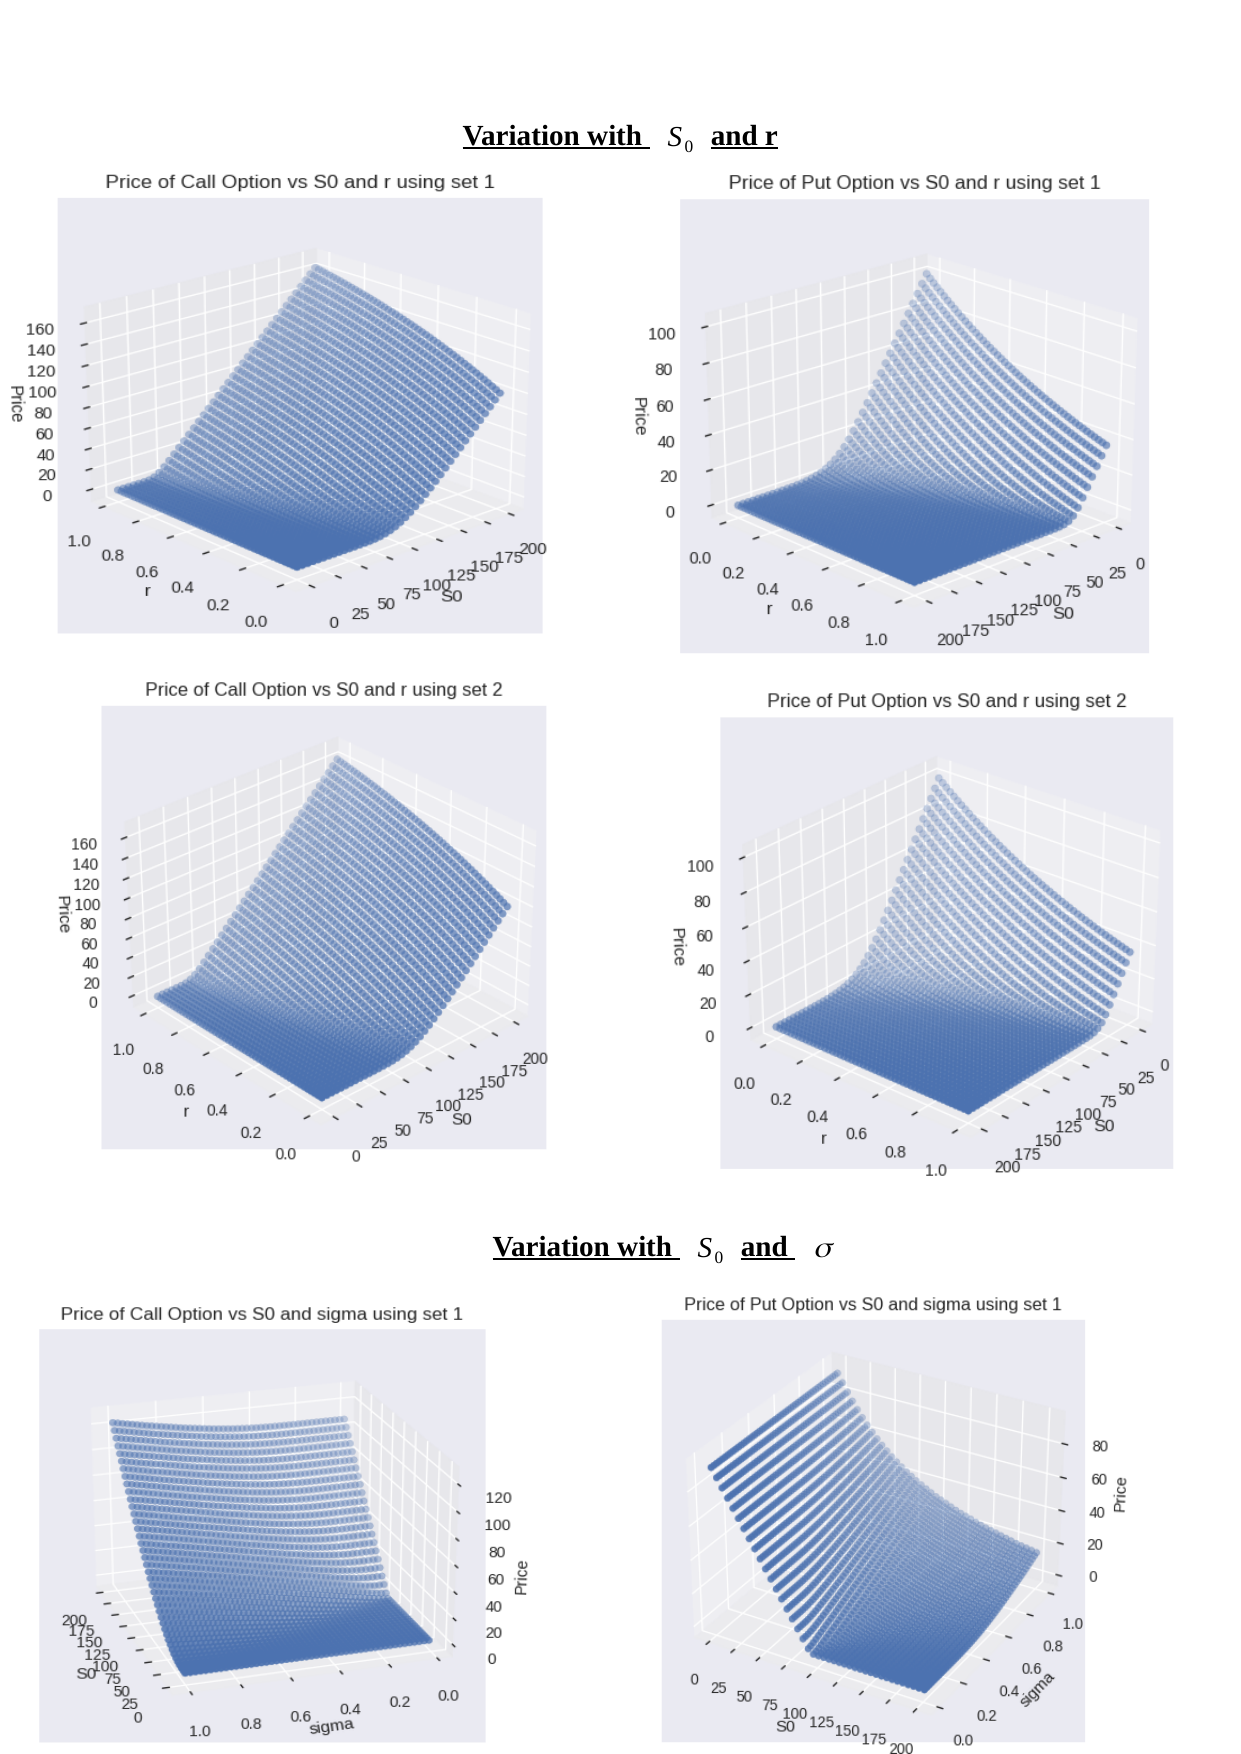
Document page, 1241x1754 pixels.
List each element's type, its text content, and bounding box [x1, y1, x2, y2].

picture [634, 1291, 1130, 1754]
text Variation with and r [118, 118, 1122, 156]
picture [10, 167, 555, 639]
picture [10, 1301, 533, 1754]
text Variation with and [118, 1229, 1122, 1267]
picture [634, 167, 1161, 659]
picture [51, 679, 552, 1165]
picture [669, 690, 1178, 1185]
